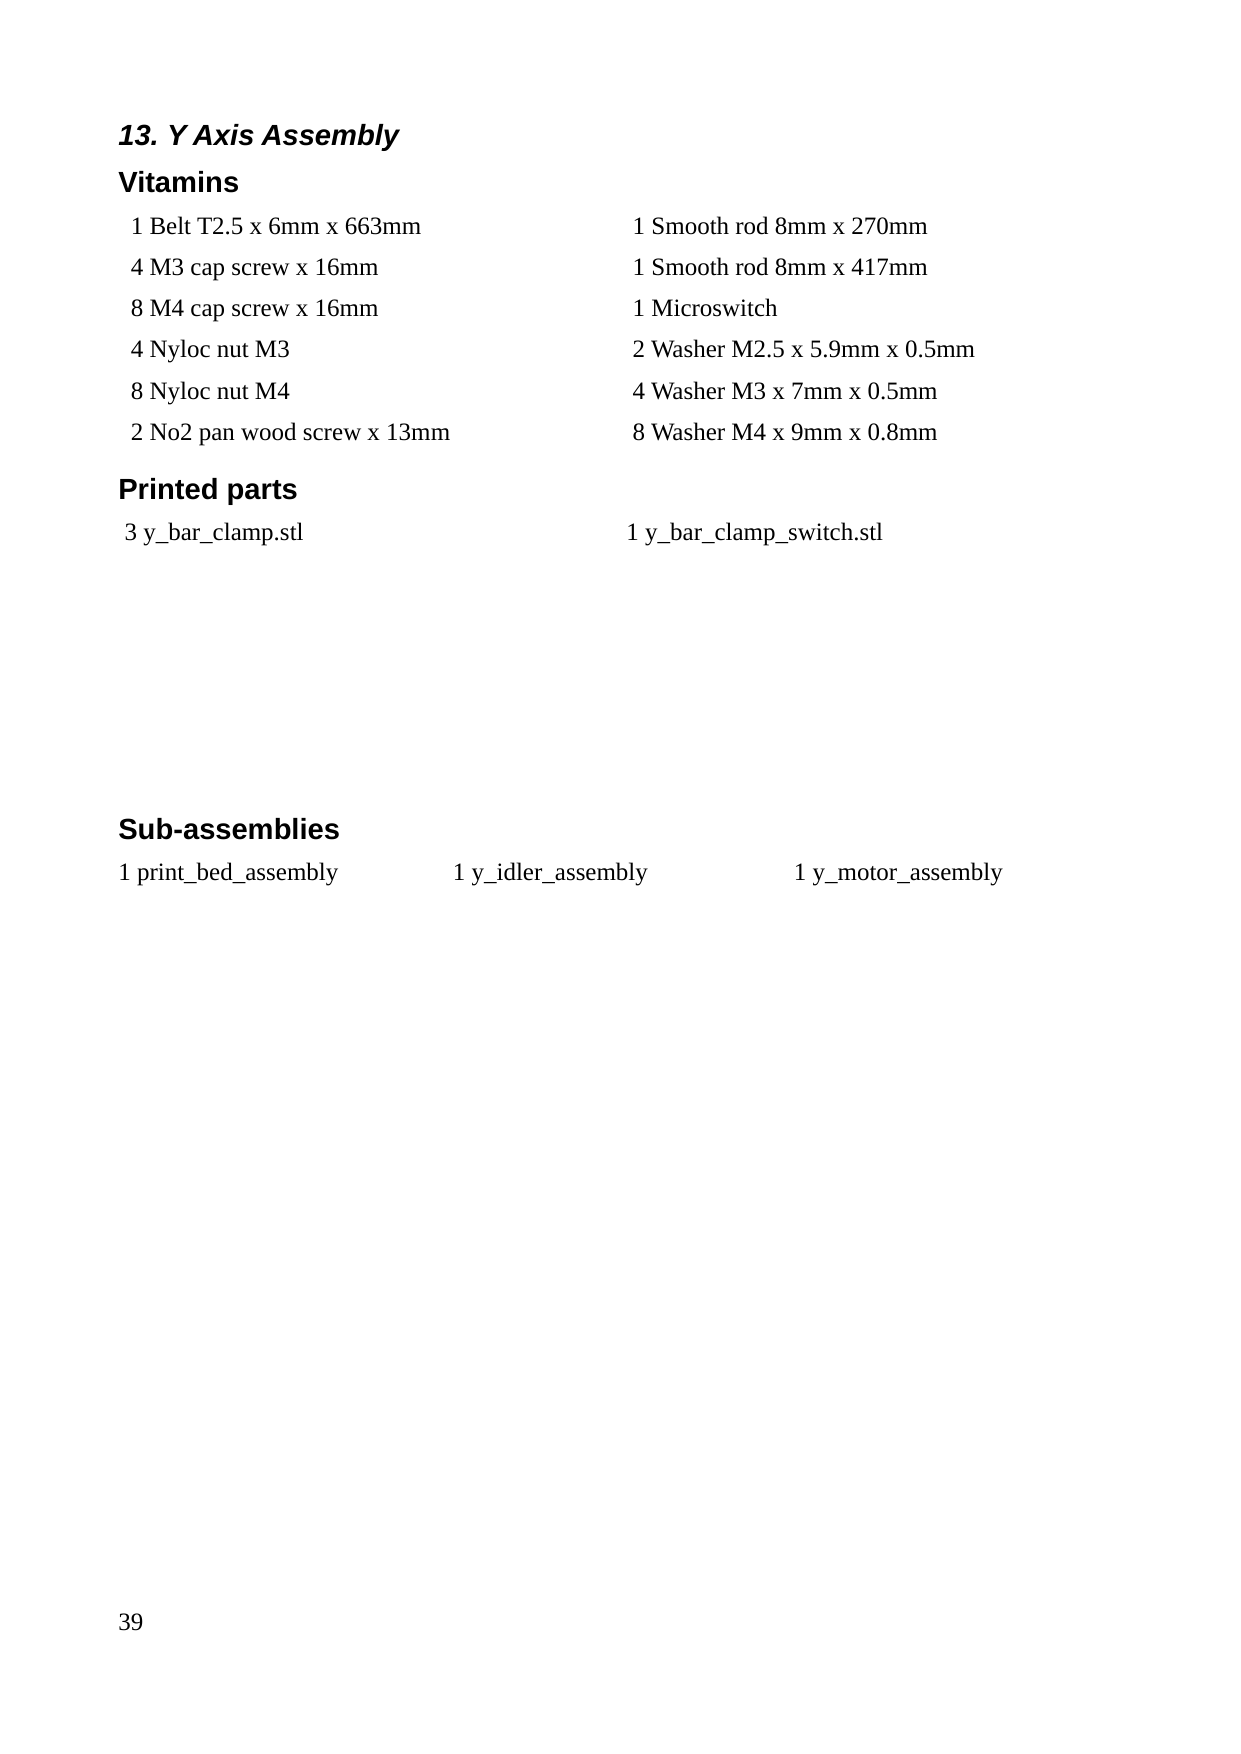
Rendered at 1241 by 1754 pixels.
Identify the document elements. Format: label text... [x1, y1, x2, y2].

table_header 1 Smooth rod 8mm x 270mm 1 Smooth rod 8mm x 417mm 1 Microswitch 2 Washer M2.5 x 5.9mm x 0.5mm 4 Washer M3 x 7mm x 0.5mm 8 Washer M4 x 9mm x 0.8mm [620, 211, 1122, 458]
subtitle Sub-assemblies [118, 812, 1122, 846]
table_header 1 y_bar_clamp_switch.stl [620, 517, 1122, 798]
table_header 1 y_motor_assembly [788, 858, 1122, 1181]
table_header 1 Belt T2.5 x 6mm x 663mm 4 M3 cap screw x 16mm 8 M4 cap screw x 16mm 4 Nyloc nut M3 8 Nyloc nut M4 2 No2 pan wood screw x 13mm [118, 211, 620, 458]
subtitle Vitamins [118, 165, 1122, 199]
subtitle Y Axis Assembly [118, 118, 1122, 152]
subtitle Printed parts [118, 472, 1122, 505]
table_header 1 y_idler_assembly [453, 858, 787, 1181]
table_header 1 print_bed_assembly [118, 858, 453, 1181]
table_header 3 y_bar_clamp.stl [118, 517, 620, 798]
